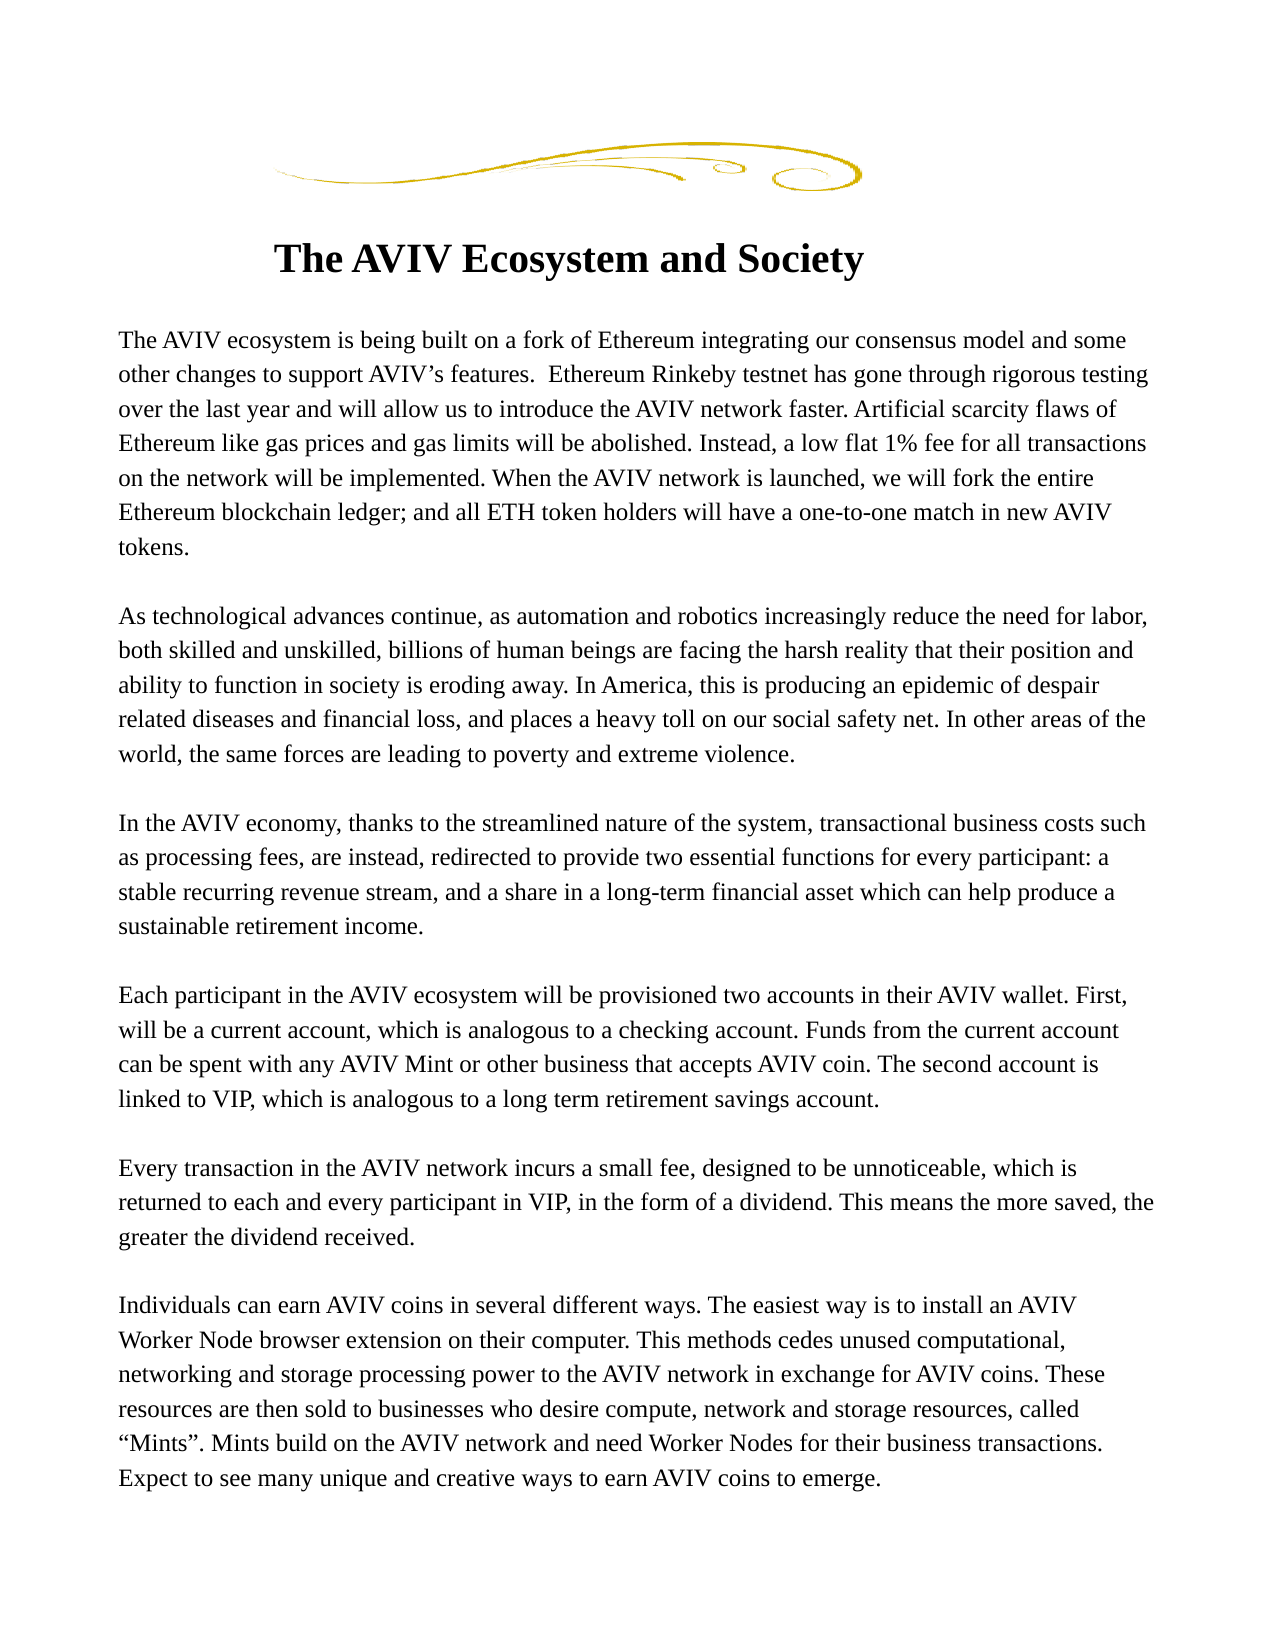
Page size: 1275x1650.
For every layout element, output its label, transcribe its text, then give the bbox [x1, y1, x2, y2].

text The AVIV Ecosystem and Society [118, 233, 1157, 281]
text Individuals can earn AVIV coins in several different ways. The easiest way is to install an AVIV Worker Node browser extension on their computer. This methods cedes unused computational, networking and storage processing power to the AVIV network in exchange for AVIV coins. These resources are then sold to businesses who desire compute, network and storage resources, called “Mints”. Mints build on the AVIV network and need Worker Nodes for their business transactions. Expect to see many unique and creative ways to earn AVIV coins to emerge. [118, 1291, 1157, 1492]
text Every transaction in the AVIV network incurs a small fee, designed to be unnoticeable, which is returned to each and every participant in VIP, in the form of a dividend. This means the more saved, the greater the dividend received. [118, 1153, 1157, 1250]
picture [273, 142, 863, 191]
text As technological advances continue, as automation and robotics increasingly reduce the need for labor, both skilled and unskilled, billions of human beings are facing the harsh reality that their position and ability to function in society is eroding away. In America, this is producing an epidemic of despair related diseases and financial loss, and places a heavy toll on our social safety net. In other areas of the world, the same forces are leading to poverty and extreme violence. [118, 601, 1157, 768]
text Each participant in the AVIV ecosystem will be provisioned two accounts in their AVIV wallet. First, will be a current account, which is analogous to a checking account. Funds from the current account can be spent with any AVIV Mint or other business that accepts AVIV coin. The second account is linked to VIP, which is analogous to a long term retirement savings account. [118, 980, 1157, 1112]
text The AVIV ecosystem is being built on a fork of Ethereum integrating our consensus model and some other changes to support AVIV’s features. Ethereum Rinkeby testnet has gone through rigorous testing over the last year and will allow us to introduce the AVIV network faster. Artificial scarcity flaws of Ethereum like gas prices and gas limits will be abolished. Instead, a low flat 1% fee for all transactions on the network will be implemented. When the AVIV network is launched, we will fork the entire Ethereum blockchain ledger; and all ETH token holders will have a one-to-one match in new AVIV tokens. [118, 325, 1157, 561]
text In the AVIV economy, thanks to the streamlined nature of the system, transactional business costs such as processing fees, are instead, redirected to provide two essential functions for every participant: a stable recurring revenue stream, and a share in a long-term financial asset which can help produce a sustainable retirement income. [118, 808, 1157, 940]
